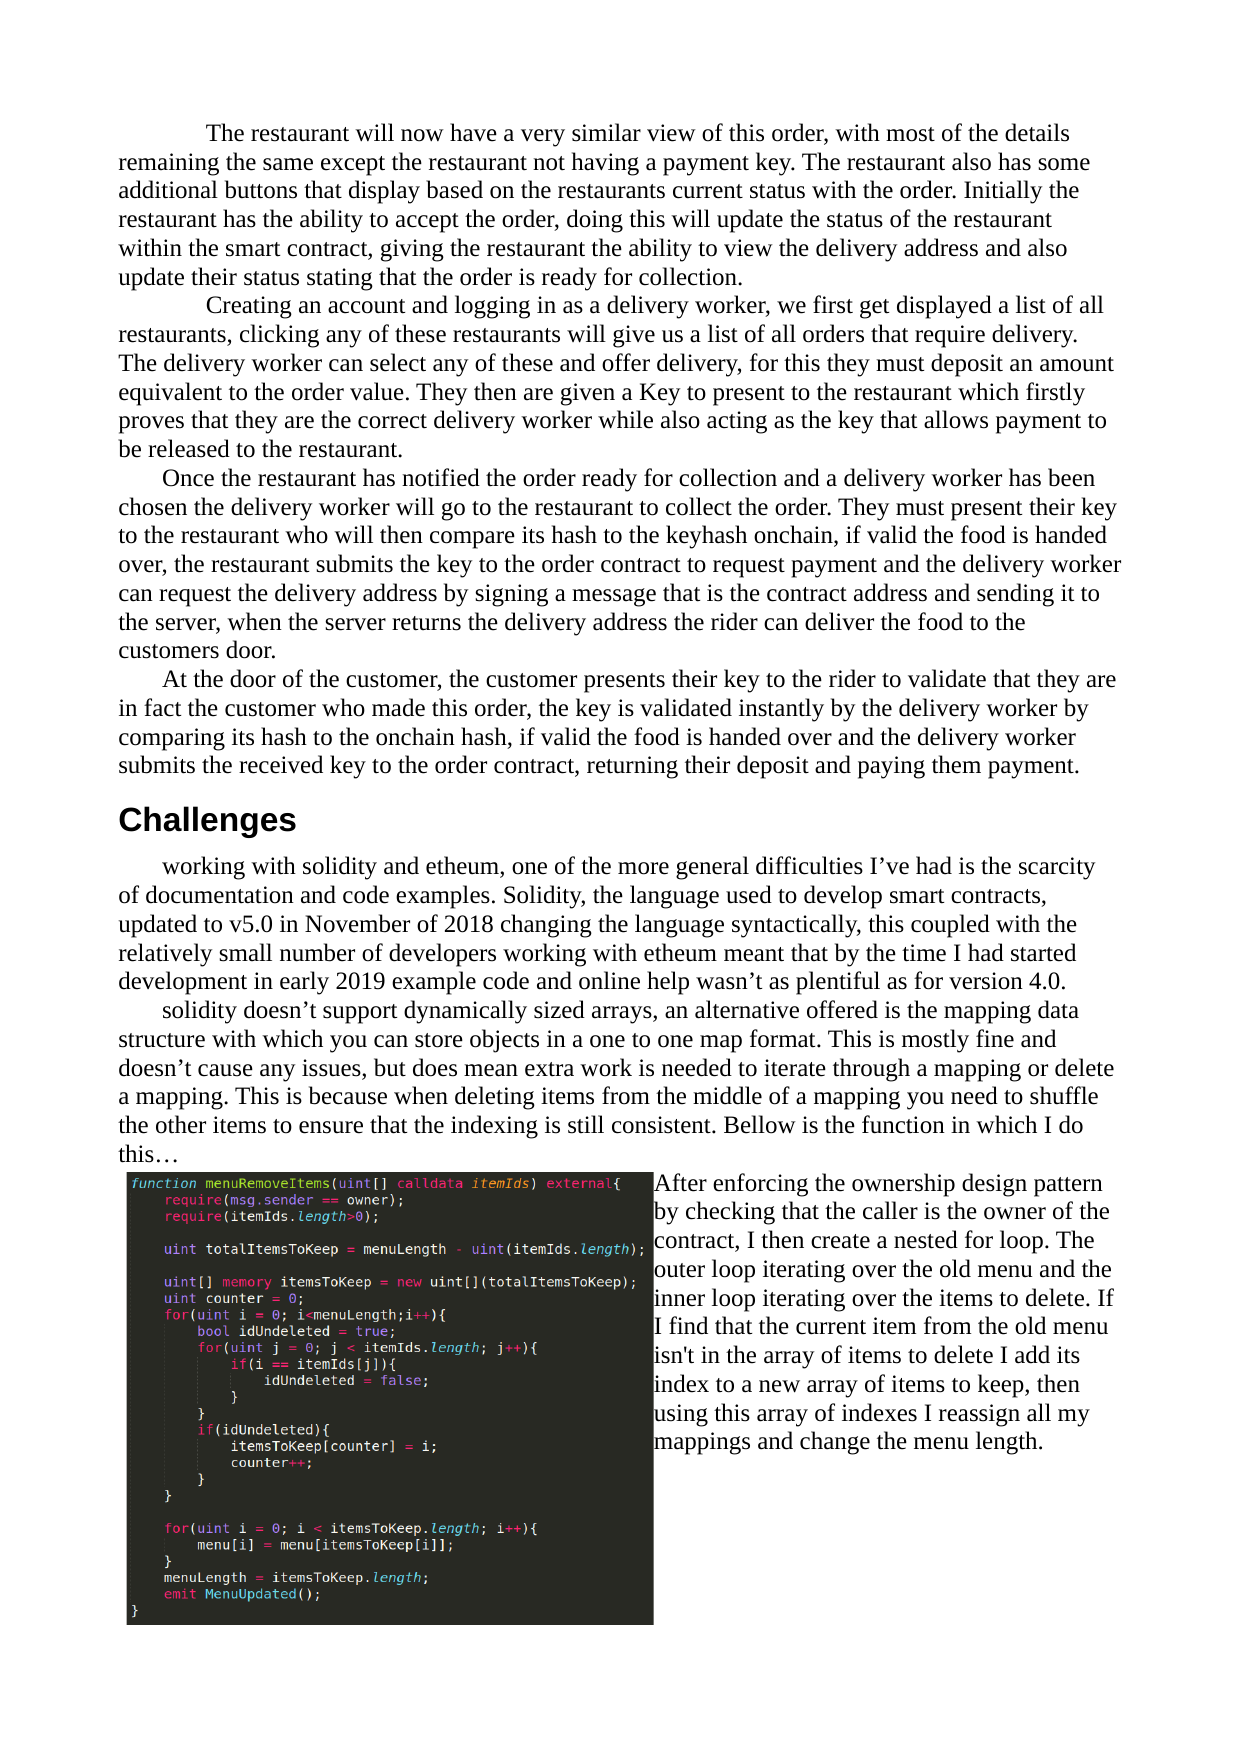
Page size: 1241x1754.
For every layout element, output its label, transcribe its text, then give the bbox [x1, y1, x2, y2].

subtitle Challenges [118, 800, 1122, 839]
text working with solidity and etheum, one of the more general difficulties I’ve had is the scarcity of documentation and code examples. Solidity, the language used to develop smart contracts, updated to v5.0 in November of 2018 changing the language syntactically, this coupled with the relatively small number of developers working with etheum meant that by the time I had started development in early 2019 example code and online help wasn’t as plentiful as for version 4.0. [118, 851, 1122, 995]
text At the door of the customer, the customer presents their key to the rider to validate that they are in fact the customer who made this order, the key is validated instantly by the delivery worker by comparing its hash to the onchain hash, if valid the food is handed over and the delivery worker submits the received key to the order contract, returning their deposit and paying them payment. [118, 664, 1122, 779]
picture [126, 1172, 654, 1625]
text Once the restaurant has notified the order ready for collection and a delivery worker has been chosen the delivery worker will go to the restaurant to collect the order. They must present their key to the restaurant who will then compare its hash to the keyhash onchain, if valid the food is handed over, the restaurant submits the key to the order contract to request payment and the delivery worker can request the delivery address by signing a message that is the contract address and sending it to the server, when the server returns the delivery address the rider can deliver the food to the customers door. [118, 463, 1122, 664]
text Creating an account and logging in as a delivery worker, we first get displayed a list of all restaurants, clicking any of these restaurants will give us a list of all orders that require delivery. The delivery worker can select any of these and offer delivery, for this they must deposit an amount equivalent to the order value. They then are given a Key to present to the restaurant which firstly proves that they are the correct delivery worker while also acting as the key that allows payment to be released to the restaurant. [118, 291, 1122, 463]
text The restaurant will now have a very similar view of this order, with most of the details remaining the same except the restaurant not having a payment key. The restaurant also has some additional buttons that display based on the restaurants current status with the order. Initially the restaurant has the ability to accept the order, doing this will update the status of the restaurant within the smart contract, giving the restaurant the ability to view the delivery address and also update their status stating that the order is ready for collection. [118, 118, 1122, 291]
text After enforcing the ownership design pattern by checking that the caller is the owner of the contract, I then create a nested for loop. The outer loop iterating over the old menu and the inner loop iterating over the items to delete. If I find that the current item from the old menu isn't in the array of items to delete I add its index to a new array of items to keep, then using this array of indexes I reassign all my mappings and change the menu length. [118, 1168, 1122, 1455]
text solidity doesn’t support dynamically sized arrays, an alternative offered is the mapping data structure with which you can store objects in a one to one map format. This is mostly fine and doesn’t cause any issues, but does mean extra work is needed to iterate through a mapping or delete a mapping. This is because when deleting items from the middle of a mapping you need to shuffle the other items to ensure that the indexing is still consistent. Bellow is the function in which I do this… [118, 995, 1122, 1168]
